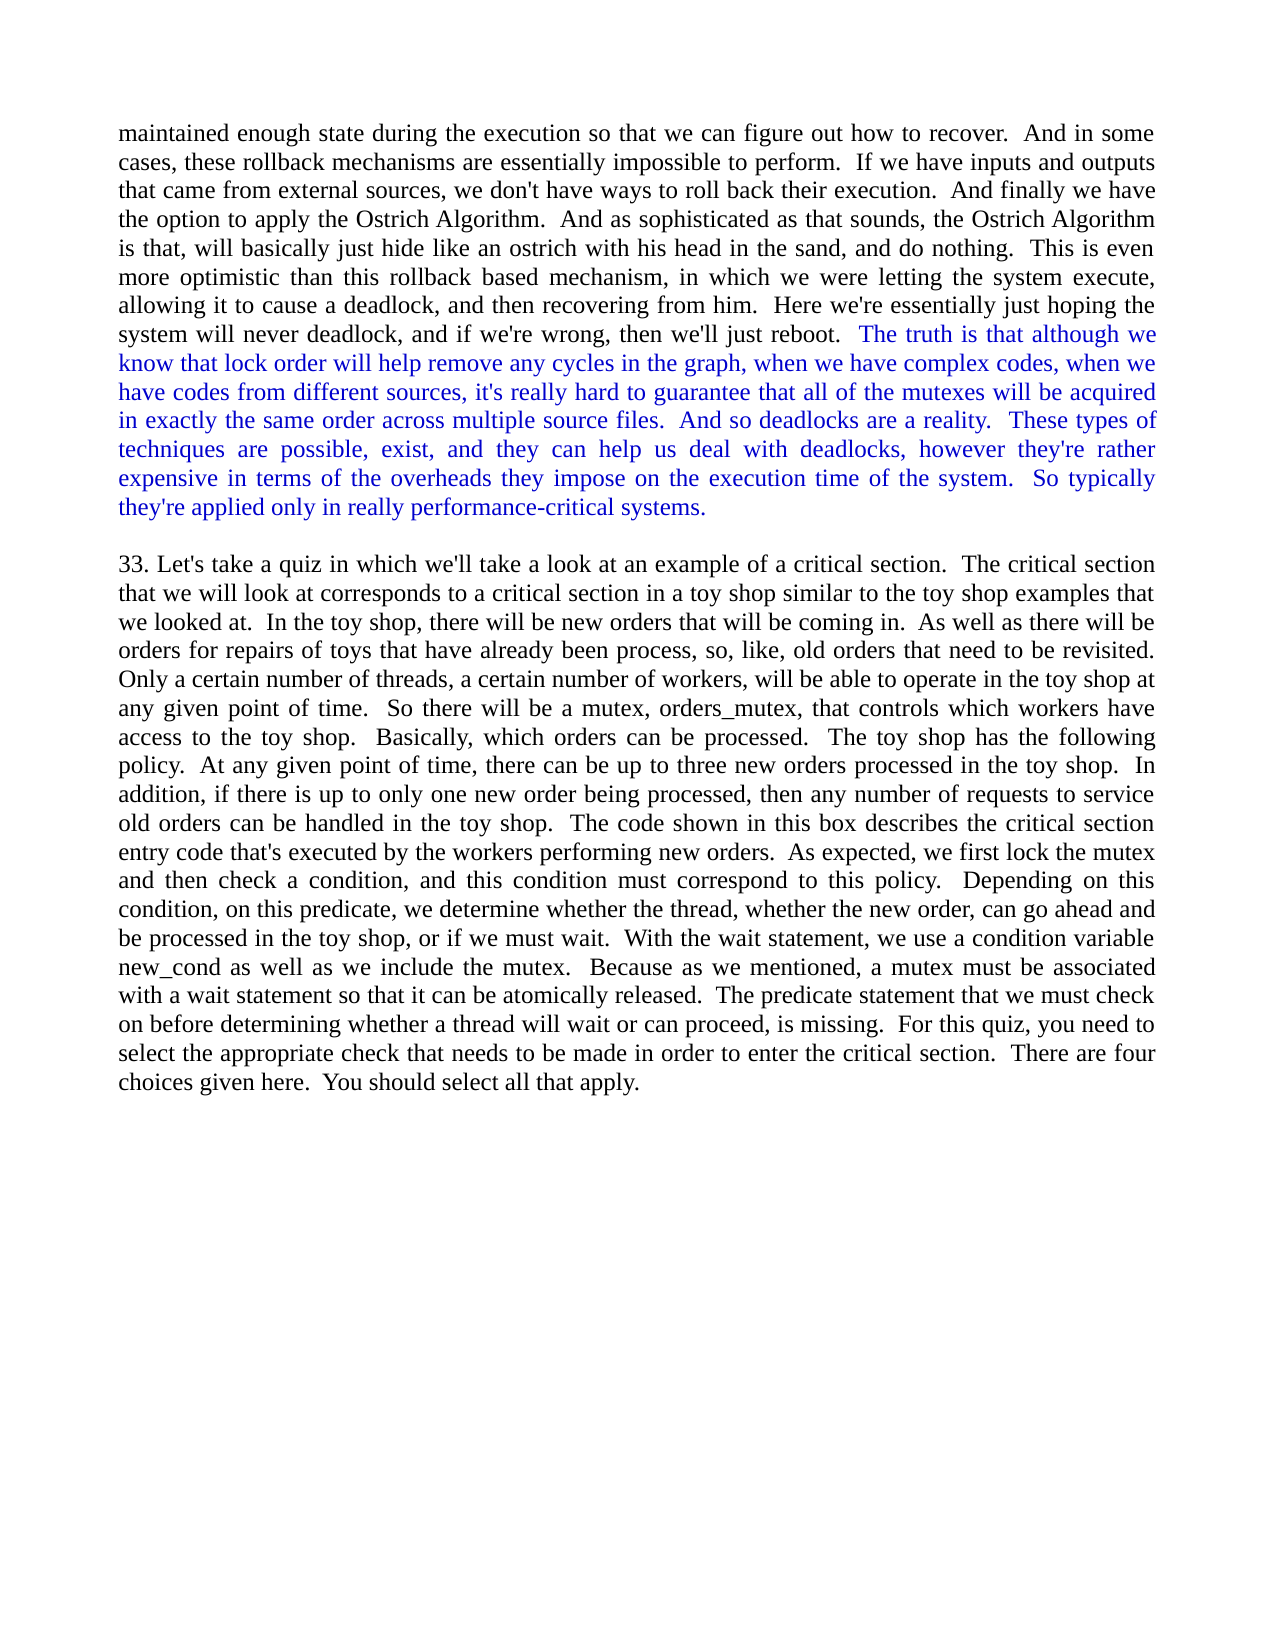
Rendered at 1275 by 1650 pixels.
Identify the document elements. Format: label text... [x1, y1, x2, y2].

text 33. Let's take a quiz in which we'll take a look at an example of a critical section. The critical section that we will look at corresponds to a critical section in a toy shop similar to the toy shop examples that we looked at. In the toy shop, there will be new orders that will be coming in. As well as there will be orders for repairs of toys that have already been process, so, like, old orders that need to be revisited. Only a certain number of threads, a certain number of workers, will be able to operate in the toy shop at any given point of time. So there will be a mutex, orders_mutex, that controls which workers have access to the toy shop. Basically, which orders can be processed. The toy shop has the following policy. At any given point of time, there can be up to three new orders processed in the toy shop. In addition, if there is up to only one new order being processed, then any number of requests to service old orders can be handled in the toy shop. The code shown in this box describes the critical section entry code that's executed by the workers performing new orders. As expected, we first lock the mutex and then check a condition, and this condition must correspond to this policy. Depending on this condition, on this predicate, we determine whether the thread, whether the new order, can go ahead and be processed in the toy shop, or if we must wait. With the wait statement, we use a condition variable new_cond as well as we include the mutex. Because as we mentioned, a mutex must be associated with a wait statement so that it can be atomically released. The predicate statement that we must check on before determining whether a thread will wait or can proceed, is missing. For this quiz, you need to select the appropriate check that needs to be made in order to enter the critical section. There are four choices given here. You should select all that apply. [118, 549, 1157, 1096]
text maintained enough state during the execution so that we can figure out how to recover. And in some cases, these rollback mechanisms are essentially impossible to perform. If we have inputs and outputs that came from external sources, we don't have ways to roll back their execution. And finally we have the option to apply the Ostrich Algorithm. And as sophisticated as that sounds, the Ostrich Algorithm is that, will basically just hide like an ostrich with his head in the sand, and do nothing. This is even more optimistic than this rollback based mechanism, in which we were letting the system execute, allowing it to cause a deadlock, and then recovering from him. Here we're essentially just hoping the system will never deadlock, and if we're wrong, then we'll just reboot. The truth is that although we know that lock order will help remove any cycles in the graph, when we have complex codes, when we have codes from different sources, it's really hard to guarantee that all of the mutexes will be acquired in exactly the same order across multiple source files. And so deadlocks are a reality. These types of techniques are possible, exist, and they can help us deal with deadlocks, however they're rather expensive in terms of the overheads they impose on the execution time of the system. So typically they're applied only in really performance-critical systems. [118, 118, 1157, 521]
